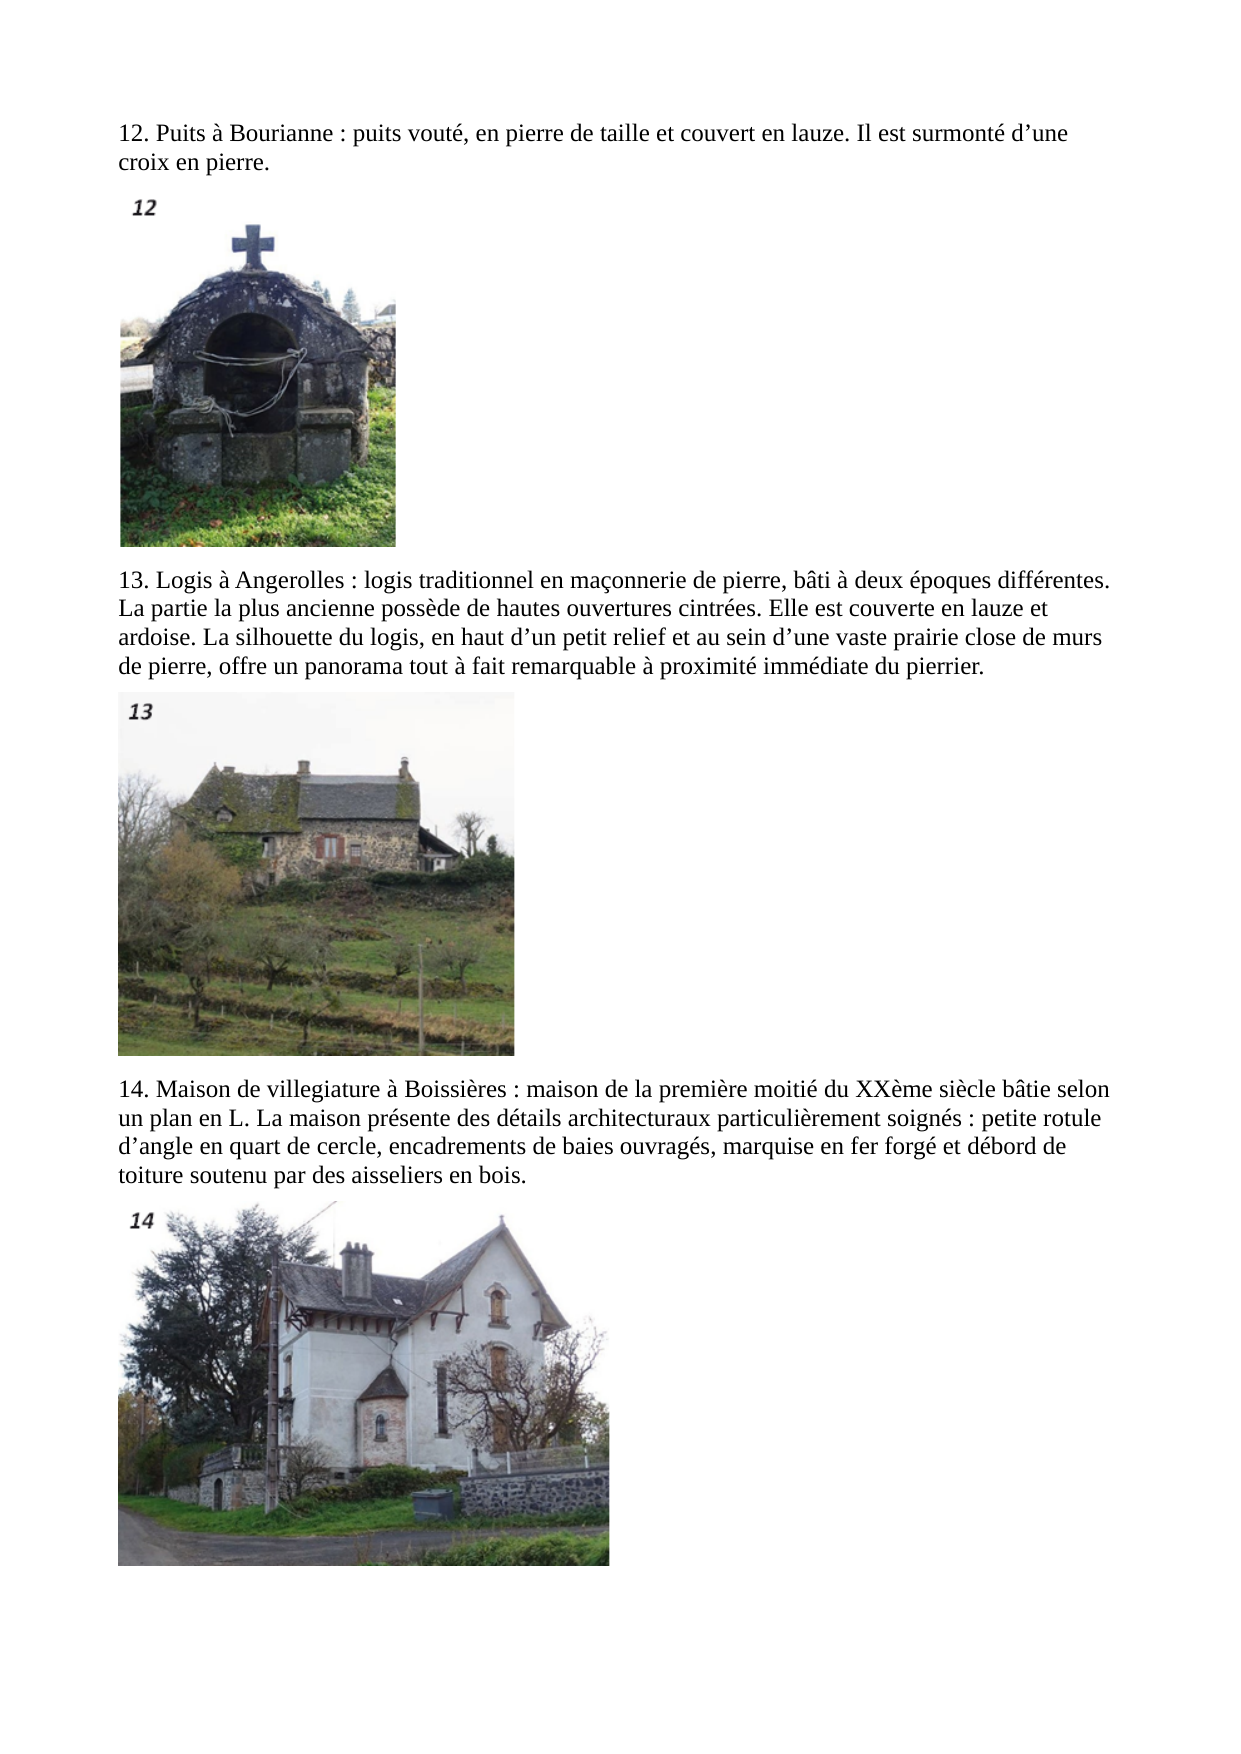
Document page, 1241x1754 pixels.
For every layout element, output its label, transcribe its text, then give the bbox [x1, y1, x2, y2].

text 14. Maison de villegiature à Boissières : maison de la première moitié du XXème siècle bâtie selon un plan en L. La maison présente des détails architecturaux particulièrement soignés : petite rotule d’angle en quart de cercle, encadrements de baies ouvragés, marquise en fer forgé et débord de toiture soutenu par des aisseliers en bois. [118, 1074, 1122, 1189]
picture [118, 1201, 610, 1566]
text 13. Logis à Angerolles : logis traditionnel en maçonnerie de pierre, bâti à deux époques différentes. La partie la plus ancienne possède de hautes ouvertures cintrées. Elle est couverte en lauze et ardoise. La silhouette du logis, en haut d’un petit relief et au sein d’une vaste prairie close de murs de pierre, offre un panorama tout à fait remarquable à proximité immédiate du pierrier. [118, 565, 1122, 680]
picture [118, 188, 396, 547]
picture [118, 692, 515, 1056]
text 12. Puits à Bourianne : puits vouté, en pierre de taille et couvert en lauze. Il est surmonté d’une croix en pierre. [118, 118, 1122, 176]
